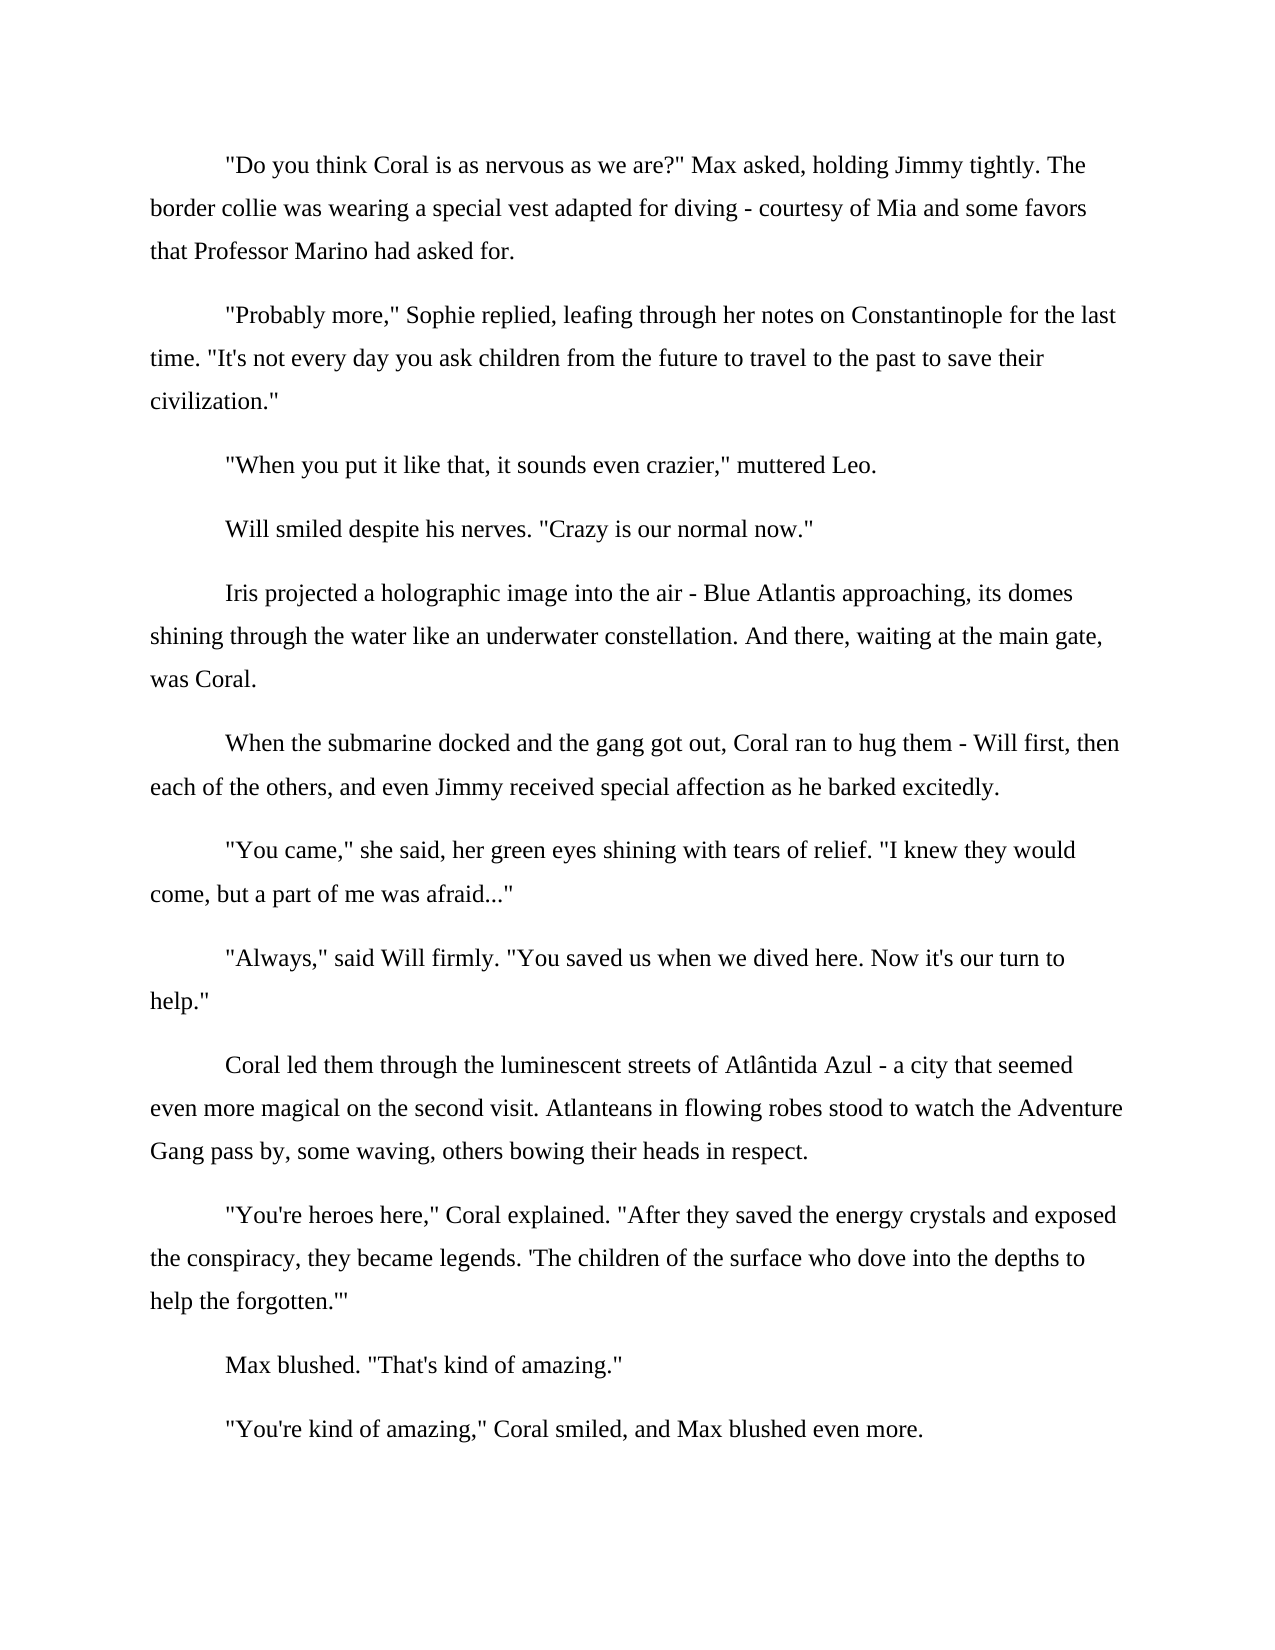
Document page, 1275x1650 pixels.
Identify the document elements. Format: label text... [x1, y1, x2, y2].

text "You're heroes here," Coral explained. "After they saved the energy crystals and exposed the conspiracy, they became legends. 'The children of the surface who dove into the depths to help the forgotten.'" [150, 1200, 1125, 1315]
text "Probably more," Sophie replied, leafing through her notes on Constantinople for the last time. "It's not every day you ask children from the future to travel to the past to save their civilization." [150, 300, 1125, 415]
text Coral led them through the luminescent streets of Atlântida Azul - a city that seemed even more magical on the second visit. Atlanteans in flowing robes stood to watch the Adventure Gang pass by, some waving, others bowing their heads in respect. [150, 1050, 1125, 1165]
text "You're kind of amazing," Coral smiled, and Max blushed even more. [150, 1414, 1125, 1443]
text Iris projected a holographic image into the air - Blue Atlantis approaching, its domes shining through the water like an underwater constellation. And there, waiting at the main gate, was Coral. [150, 578, 1125, 693]
text When the submarine docked and the gang got out, Coral ran to hug them - Will first, then each of the others, and even Jimmy received special affection as he barked excitedly. [150, 728, 1125, 800]
text Max blushed. "That's kind of amazing." [150, 1350, 1125, 1379]
text "Do you think Coral is as nervous as we are?" Max asked, holding Jimmy tightly. The border collie was wearing a special vest adapted for diving - courtesy of Mia and some favors that Professor Marino had asked for. [150, 150, 1125, 265]
text "You came," she said, her green eyes shining with tears of relief. "I knew they would come, but a part of me was afraid..." [150, 836, 1125, 907]
text "When you put it like that, it sounds even crazier," muttered Leo. [150, 450, 1125, 479]
text "Always," said Will firmly. "You saved us when we dived here. Now it's our turn to help." [150, 943, 1125, 1014]
text Will smiled despite his nerves. "Crazy is our normal now." [150, 514, 1125, 543]
